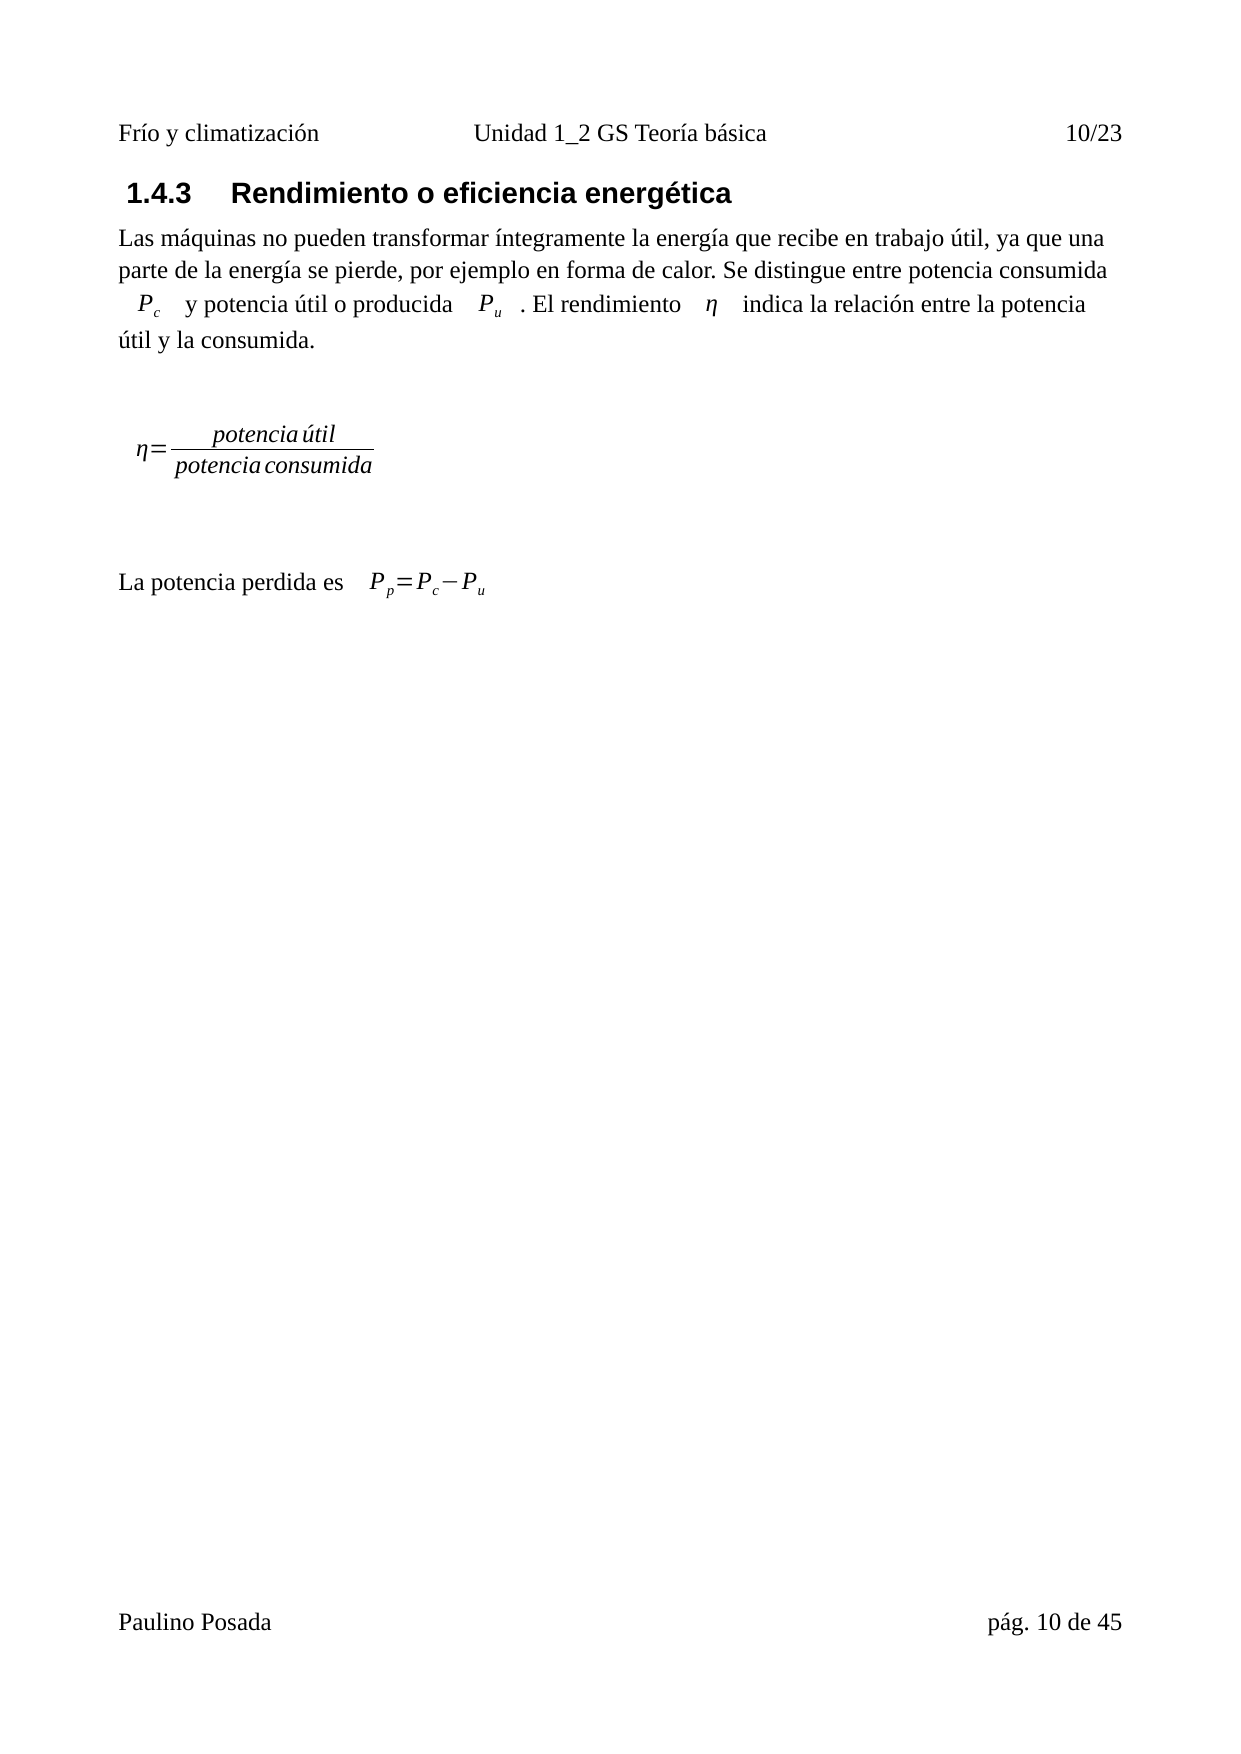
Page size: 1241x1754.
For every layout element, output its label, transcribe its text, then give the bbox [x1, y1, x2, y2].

text Las máquinas no pueden transformar íntegramente la energía que recibe en trabajo útil, ya que una parte de la energía se pierde, por ejemplo en forma de calor. Se distingue entre potencia consumida y potencia útil o producida . El rendimiento indica la relación entre la potencia útil y la consumida. [118, 223, 1122, 354]
subtitle Rendimiento o eficiencia energética [118, 176, 1122, 210]
text La potencia perdida es [118, 567, 1122, 599]
